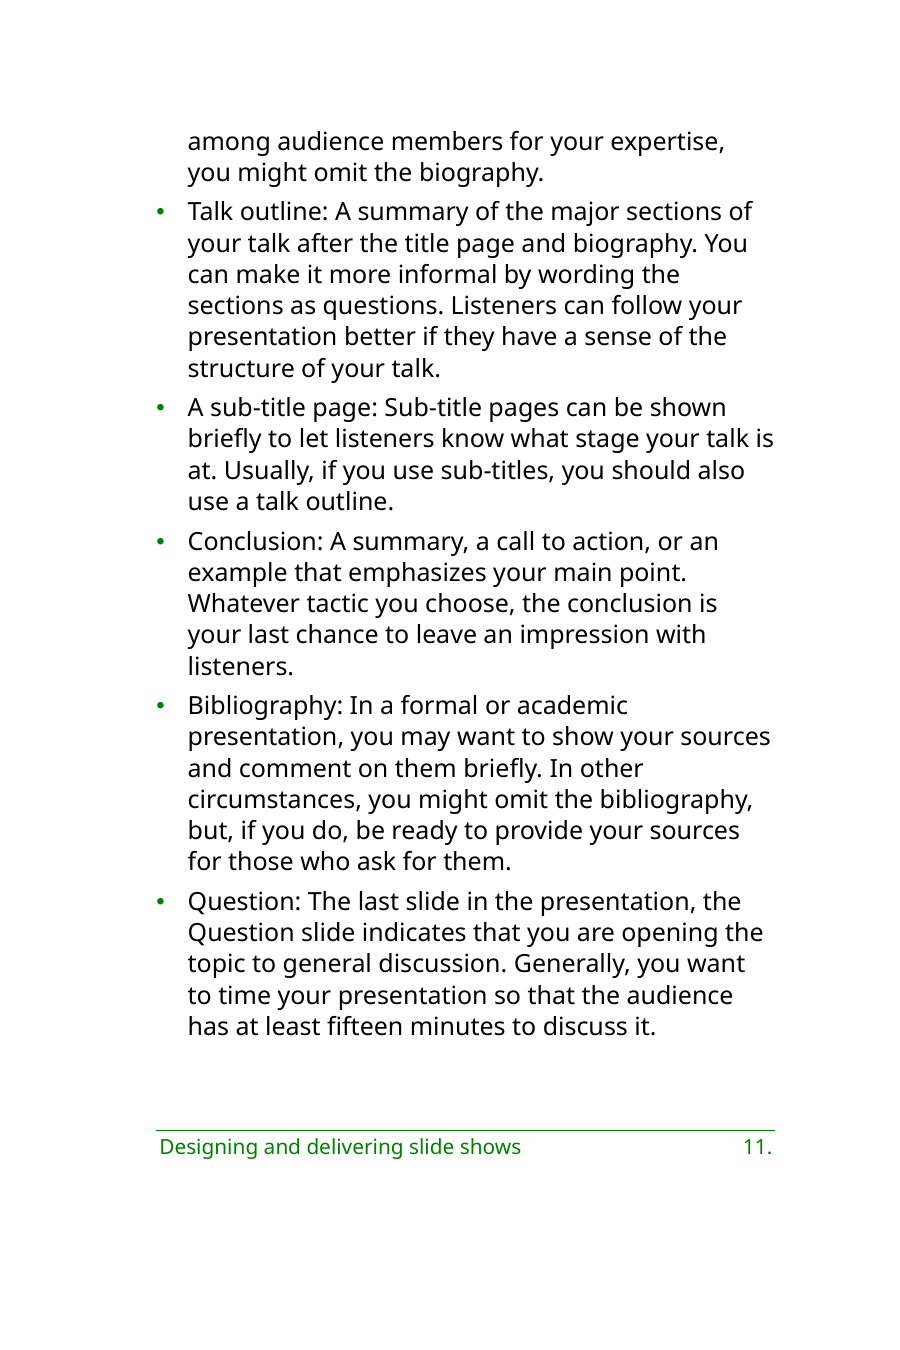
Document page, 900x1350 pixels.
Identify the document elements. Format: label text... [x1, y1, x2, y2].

list among audience members for your expertise, you might omit the biography. [156, 125, 775, 187]
list A sub-title page: Sub-title pages can be shown briefly to let listeners know what stage your talk is at. Usually, if you use sub-titles, you should also use a talk outline. [156, 392, 775, 517]
list Talk outline: A summary of the major sections of your talk after the title page and biography. You can make it more informal by wording the sections as questions. Listeners can follow your presentation better if they have a sense of the structure of your talk. [156, 196, 775, 383]
list Conclusion: A summary, a call to action, or an example that emphasizes your main point. Whatever tactic you choose, the conclusion is your last chance to leave an impression with listeners. [156, 525, 775, 681]
list Question: The last slide in the presentation, the Question slide indicates that you are opening the topic to general discussion. Generally, you want to time your presentation so that the audience has at least fifteen minutes to discuss it. [156, 885, 775, 1042]
list Bibliography: In a formal or academic presentation, you may want to show your sources and comment on them briefly. In other circumstances, you might omit the bibliography, but, if you do, be ready to provide your sources for those who ask for them. [156, 689, 775, 877]
